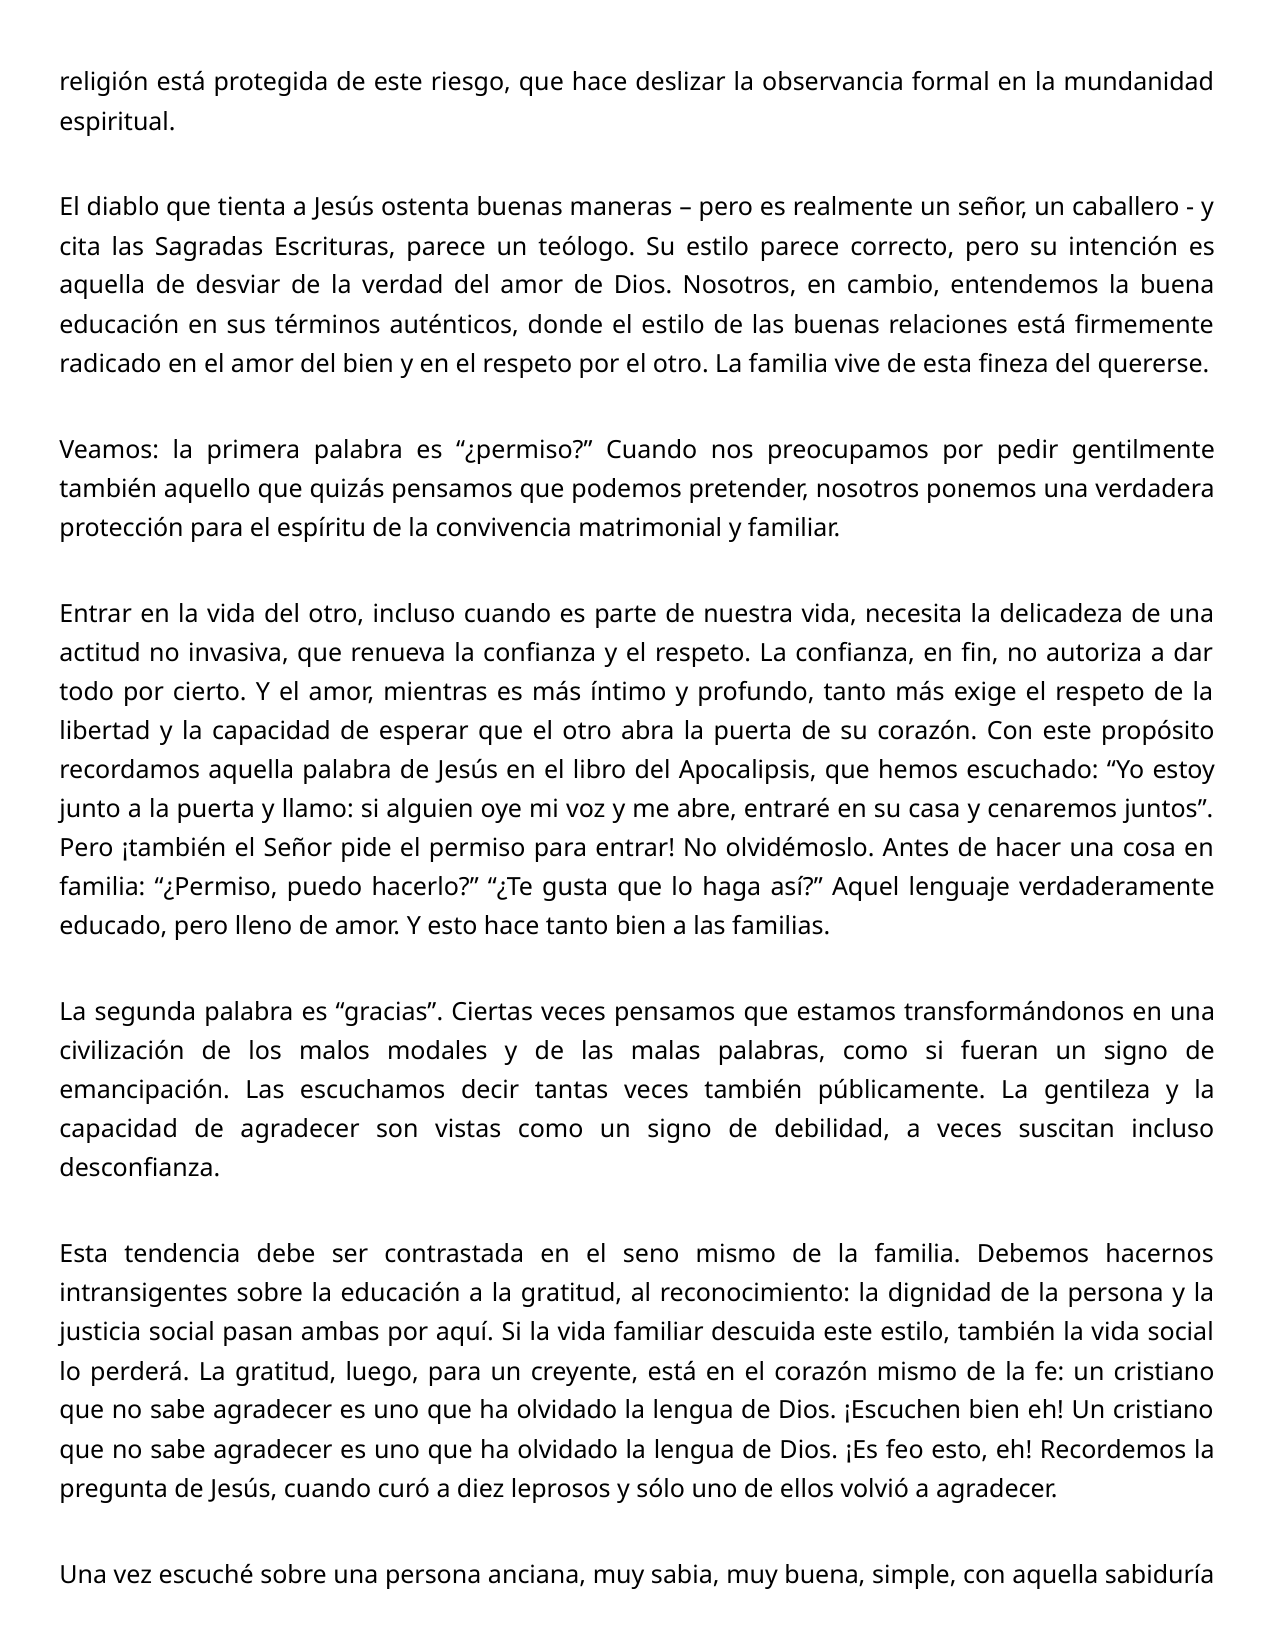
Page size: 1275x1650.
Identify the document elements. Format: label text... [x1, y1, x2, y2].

text Una vez escuché sobre una persona anciana, muy sabia, muy buena, simple, con aquella sabiduría [59, 1551, 1216, 1590]
text Esta tendencia debe ser contrastada en el seno mismo de la familia. Debemos hacernos intransigentes sobre la educación a la gratitud, al reconocimiento: la dignidad de la persona y la justicia social pasan ambas por aquí. Si la vida familiar descuida este estilo, también la vida social lo perderá. La gratitud, luego, para un creyente, está en el corazón mismo de la fe: un cristiano que no sabe agradecer es uno que ha olvidado la lengua de Dios. ¡Escuchen bien eh! Un cristiano que no sabe agradecer es uno que ha olvidado la lengua de Dios. ¡Es feo esto, eh! Recordemos la pregunta de Jesús, cuando curó a diez leprosos y sólo uno de ellos volvió a agradecer. [59, 1231, 1216, 1504]
text El diablo que tienta a Jesús ostenta buenas maneras – pero es realmente un señor, un caballero - y cita las Sagradas Escrituras, parece un teólogo. Su estilo parece correcto, pero su intención es aquella de desviar de la verdad del amor de Dios. Nosotros, en cambio, entendemos la buena educación en sus términos auténticos, donde el estilo de las buenas relaciones está firmemente radicado en el amor del bien y en el respeto por el otro. La familia vive de esta fineza del quererse. [59, 184, 1216, 379]
text religión está protegida de este riesgo, que hace deslizar la observancia formal en la mundanidad espiritual. [59, 59, 1216, 137]
text Veamos: la primera palabra es “¿permiso?” Cuando nos preocupamos por pedir gentilmente también aquello que quizás pensamos que podemos pretender, nosotros ponemos una verdadera protección para el espíritu de la convivencia matrimonial y familiar. [59, 426, 1216, 543]
text Entrar en la vida del otro, incluso cuando es parte de nuestra vida, necesita la delicadeza de una actitud no invasiva, que renueva la confianza y el respeto. La confianza, en fin, no autoriza a dar todo por cierto. Y el amor, mientras es más íntimo y profundo, tanto más exige el respeto de la libertad y la capacidad de esperar que el otro abra la puerta de su corazón. Con este propósito recordamos aquella palabra de Jesús en el libro del Apocalipsis, que hemos escuchado: “Yo estoy junto a la puerta y llamo: si alguien oye mi voz y me abre, entraré en su casa y cenaremos juntos”. Pero ¡también el Señor pide el permiso para entrar! No olvidémoslo. Antes de hacer una cosa en familia: “¿Permiso, puedo hacerlo?” “¿Te gusta que lo haga así?” Aquel lenguaje verdaderamente educado, pero lleno de amor. Y esto hace tanto bien a las familias. [59, 590, 1216, 942]
text La segunda palabra es “gracias”. Ciertas veces pensamos que estamos transformándonos en una civilización de los malos modales y de las malas palabras, como si fueran un signo de emancipación. Las escuchamos decir tantas veces también públicamente. La gentileza y la capacidad de agradecer son vistas como un signo de debilidad, a veces suscitan incluso desconfianza. [59, 989, 1216, 1184]
